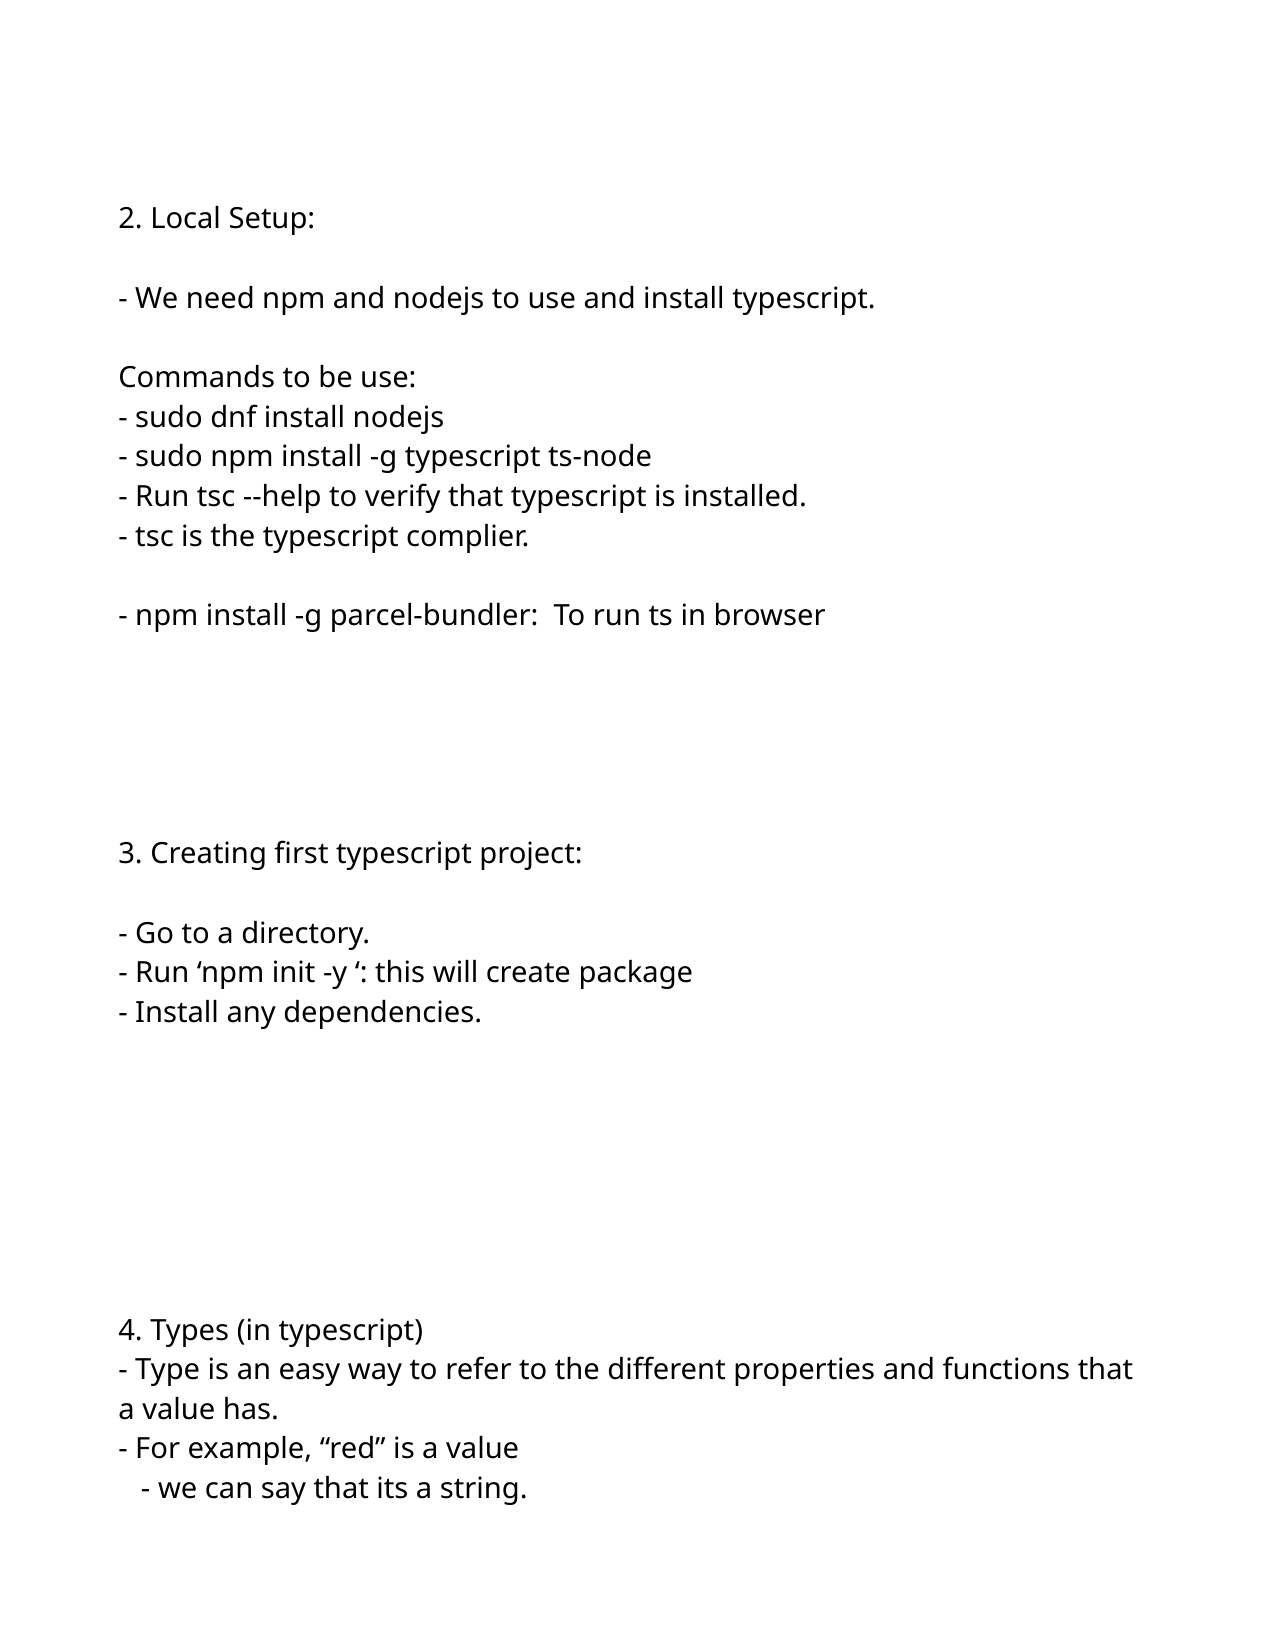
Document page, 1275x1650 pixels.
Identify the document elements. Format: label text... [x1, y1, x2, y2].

text 4. Types (in typescript) [118, 1309, 1157, 1348]
text - Type is an easy way to refer to the different properties and functions that a value has. [118, 1348, 1157, 1428]
text - sudo dnf install nodejs [118, 396, 1157, 436]
text - Go to a directory. [118, 912, 1157, 952]
text - For example, “red” is a value [118, 1428, 1157, 1467]
text - Run tsc --help to verify that typescript is installed. [118, 475, 1157, 515]
text - tsc is the typescript complier. [118, 515, 1157, 555]
text - npm install -g parcel-bundler: To run ts in browser [118, 594, 1157, 634]
text Commands to be use: [118, 356, 1157, 396]
text - sudo npm install -g typescript ts-node [118, 436, 1157, 475]
text - Install any dependencies. [118, 991, 1157, 1031]
text - we can say that its a string. [118, 1467, 1157, 1507]
text - Run ‘npm init -y ‘: this will create package [118, 952, 1157, 991]
text 2. Local Setup: [118, 197, 1157, 237]
text 3. Creating first typescript project: [118, 832, 1157, 872]
text - We need npm and nodejs to use and install typescript. [118, 277, 1157, 317]
